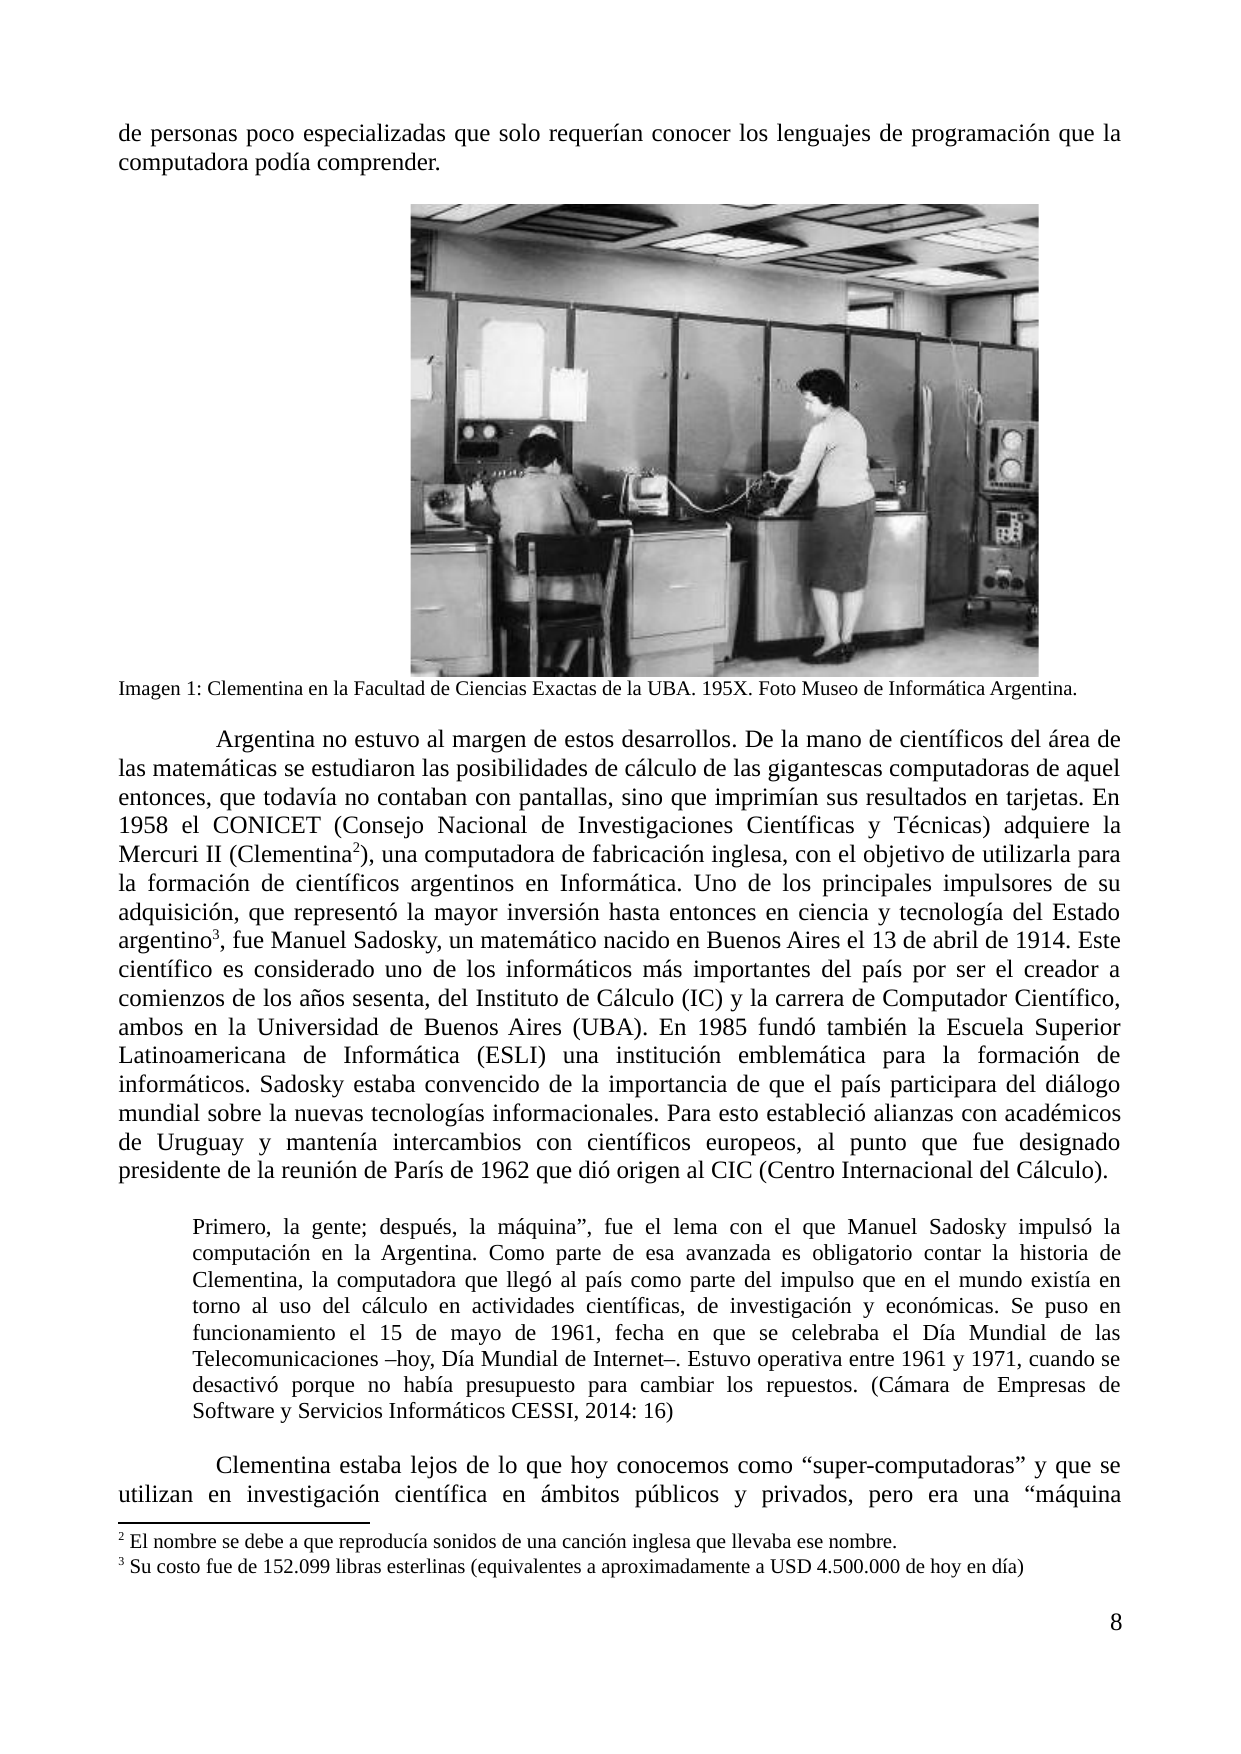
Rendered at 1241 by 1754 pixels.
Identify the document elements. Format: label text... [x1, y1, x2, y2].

text Imagen 1: Clementina en la Facultad de Ciencias Exactas de la UBA. 195X. Foto Museo de Informática Argentina. [118, 676, 1122, 700]
text Primero, la gente; después, la máquina”, fue el lema con el que Manuel Sadosky impulsó la computación en la Argentina. Como parte de esa avanzada es obligatorio contar la historia de Clementina, la computadora que llegó al país como parte del impulso que en el mundo existía en torno al uso del cálculo en actividades científicas, de investigación y económicas. Se puso en funcionamiento el 15 de mayo de 1961, fecha en que se celebraba el Día Mundial de las Telecomunicaciones –hoy, Día Mundial de Internet–. Estuvo operativa entre 1961 y 1971, cuando se desactivó porque no había presupuesto para cambiar los repuestos. (Cámara de Empresas de Software y Servicios Informáticos CESSI, 2014: 16) [192, 1213, 1122, 1424]
text Su costo fue de 152.099 libras esterlinas (equivalentes a aproximadamente a USD 4.500.000 de hoy en día) [118, 1553, 1122, 1578]
text Argentina no estuvo al margen de estos desarrollos. De la mano de científicos del área de las matemáticas se estudiaron las posibilidades de cálculo de las gigantescas computadoras de aquel entonces, que todavía no contaban con pantallas, sino que imprimían sus resultados en tarjetas. En 1958 el CONICET (Consejo Nacional de Investigaciones Científicas y Técnicas) adquiere la Mercuri II (Clementina), una computadora de fabricación inglesa, con el objetivo de utilizarla para la formación de científicos argentinos en Informática. Uno de los principales impulsores de su adquisición, que representó la mayor inversión hasta entonces en ciencia y tecnología del Estado argentino, fue Manuel Sadosky, un matemático nacido en Buenos Aires el 13 de abril de 1914. Este científico es considerado uno de los informáticos más importantes del país por ser el creador a comienzos de los años sesenta, del Instituto de Cálculo (IC) y la carrera de Computador Científico, ambos en la Universidad de Buenos Aires (UBA). En 1985 fundó también la Escuela Superior Latinoamericana de Informática (ESLI) una institución emblemática para la formación de informáticos. Sadosky estaba convencido de la importancia de que el país participara del diálogo mundial sobre la nuevas tecnologías informacionales. Para esto estableció alianzas con académicos de Uruguay y mantenía intercambios con científicos europeos, al punto que fue designado presidente de la reunión de París de 1962 que dió origen al CIC (Centro Internacional del Cálculo). [118, 724, 1122, 1184]
text El nombre se debe a que reproducía sonidos de una canción inglesa que llevaba ese nombre. [118, 1529, 1122, 1553]
picture [410, 204, 1039, 677]
text de personas poco especializadas que solo requerían conocer los lenguajes de programación que la computadora podía comprender. [118, 118, 1122, 176]
text Clementina estaba lejos de lo que hoy conocemos como “super-computadoras” y que se utilizan en investigación científica en ámbitos públicos y privados, pero era una “máquina [118, 1450, 1122, 1508]
